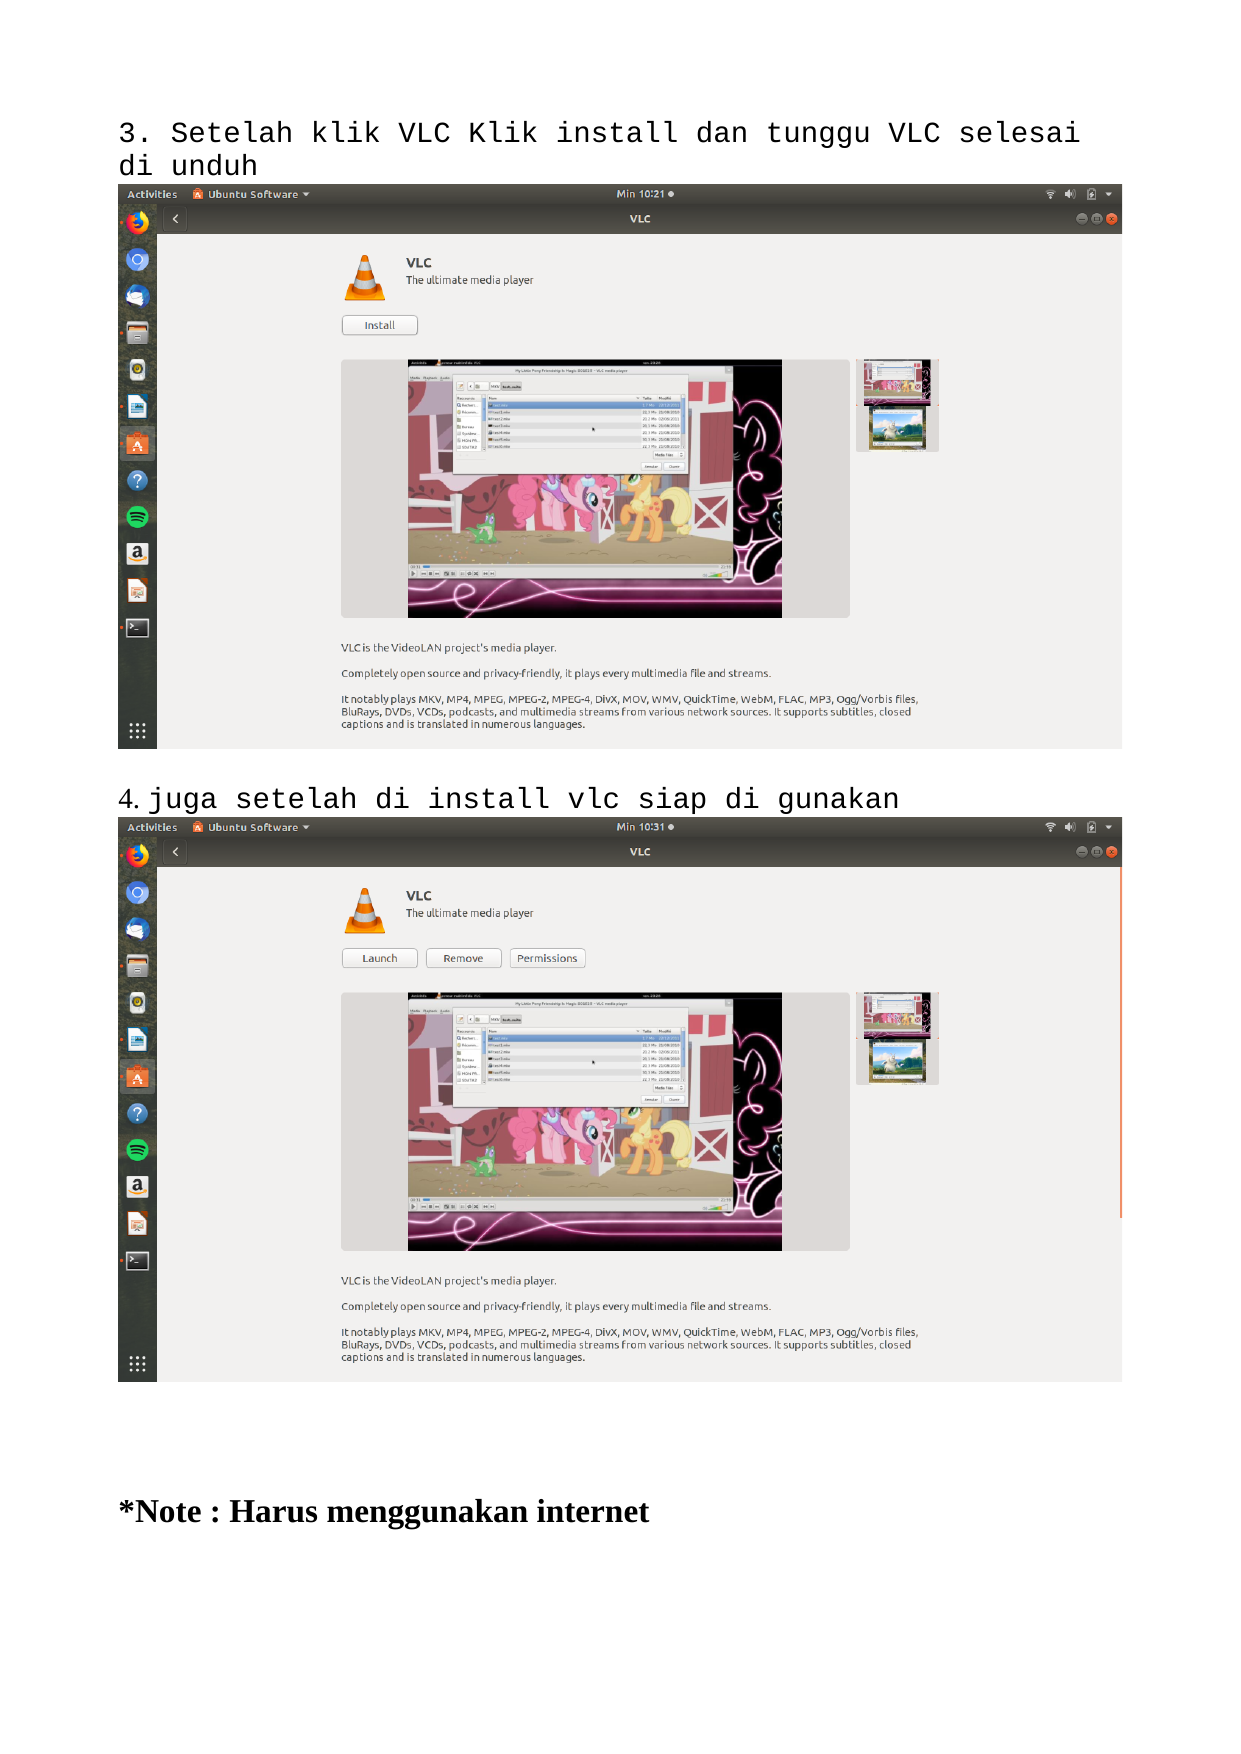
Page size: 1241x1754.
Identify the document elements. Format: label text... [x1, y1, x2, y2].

text 4. juga setelah di install vlc siap di gunakan [118, 782, 1122, 817]
picture [118, 817, 1123, 1382]
text 3. Setelah klik VLC Klik install dan tunggu VLC selesai di unduh [118, 118, 1122, 184]
text *Note : Harus menggunakan internet [118, 1491, 1122, 1529]
picture [118, 184, 1123, 749]
